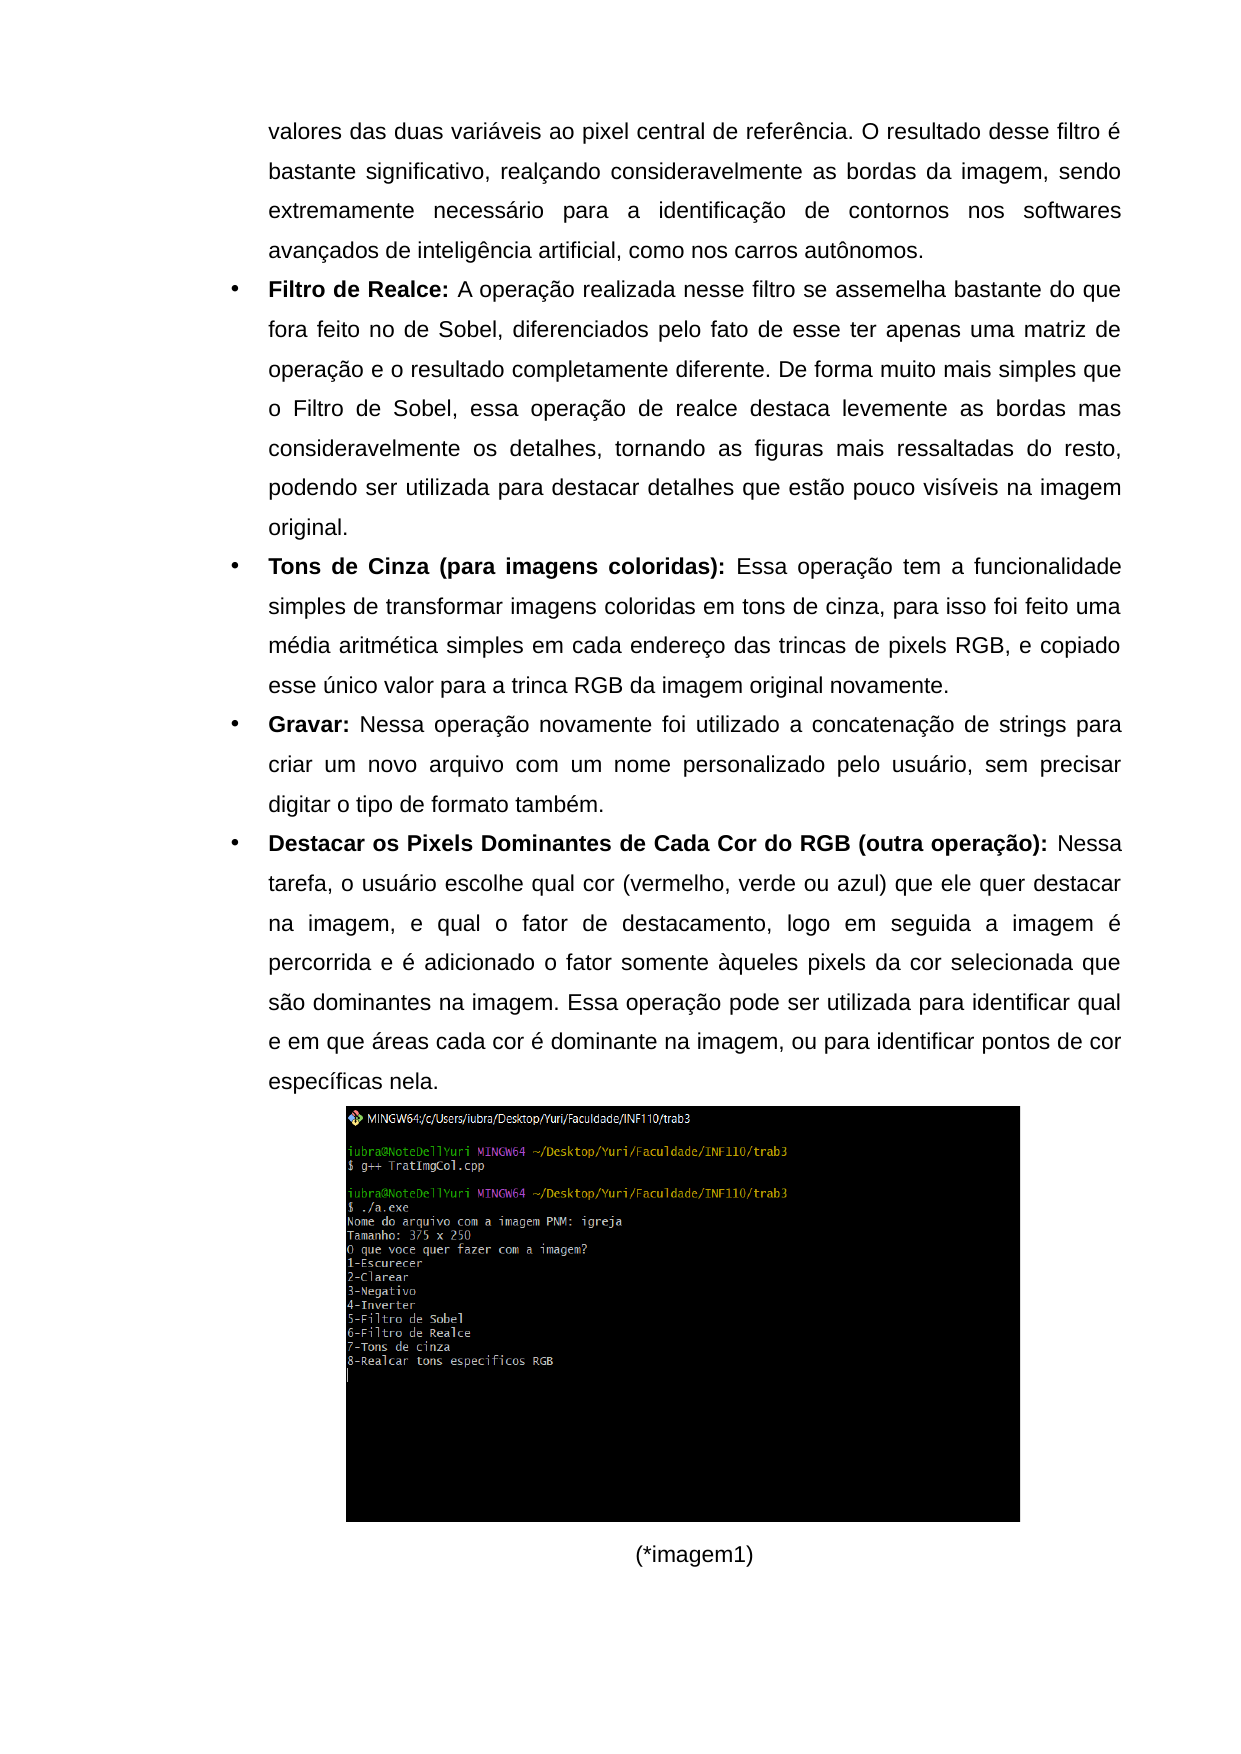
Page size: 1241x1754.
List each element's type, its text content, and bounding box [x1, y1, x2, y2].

list Gravar: Nessa operação novamente foi utilizado a concatenação de strings para criar um novo arquivo com um nome personalizado pelo usuário, sem precisar digitar o tipo de formato também. [231, 711, 1122, 817]
list valores das duas variáveis ao pixel central de referência. O resultado desse filtro é bastante significativo, realçando consideravelmente as bordas da imagem, sendo extremamente necessário para a identificação de contornos nos softwares avançados de inteligência artificial, como nos carros autônomos. [231, 118, 1122, 263]
list Destacar os Pixels Dominantes de Cada Cor do RGB (outra operação): Nessa tarefa, o usuário escolhe qual cor (vermelho, verde ou azul) que ele quer destacar na imagem, e qual o fator de destacamento, logo em seguida a imagem é percorrida e é adicionado o fator somente àqueles pixels da cor selecionada que são dominantes na imagem. Essa operação pode ser utilizada para identificar qual e em que áreas cada cor é dominante na imagem, ou para identificar pontos de cor específicas nela. [231, 830, 1122, 1094]
list Filtro de Realce: A operação realizada nesse filtro se assemelha bastante do que fora feito no de Sobel, diferenciados pelo fato de esse ter apenas uma matriz de operação e o resultado completamente diferente. De forma muito mais simples que o Filtro de Sobel, essa operação de realce destaca levemente as bordas mas consideravelmente os detalhes, tornando as figuras mais ressaltadas do resto, podendo ser utilizada para destacar detalhes que estão pouco visíveis na imagem original. [231, 276, 1122, 540]
text (*imagem1) [118, 1502, 1122, 1568]
list Tons de Cinza (para imagens coloridas): Essa operação tem a funcionalidade simples de transformar imagens coloridas em tons de cinza, para isso foi feito uma média aritmética simples em cada endereço das trincas de pixels RGB, e copiado esse único valor para a trinca RGB da imagem original novamente. [231, 553, 1122, 698]
